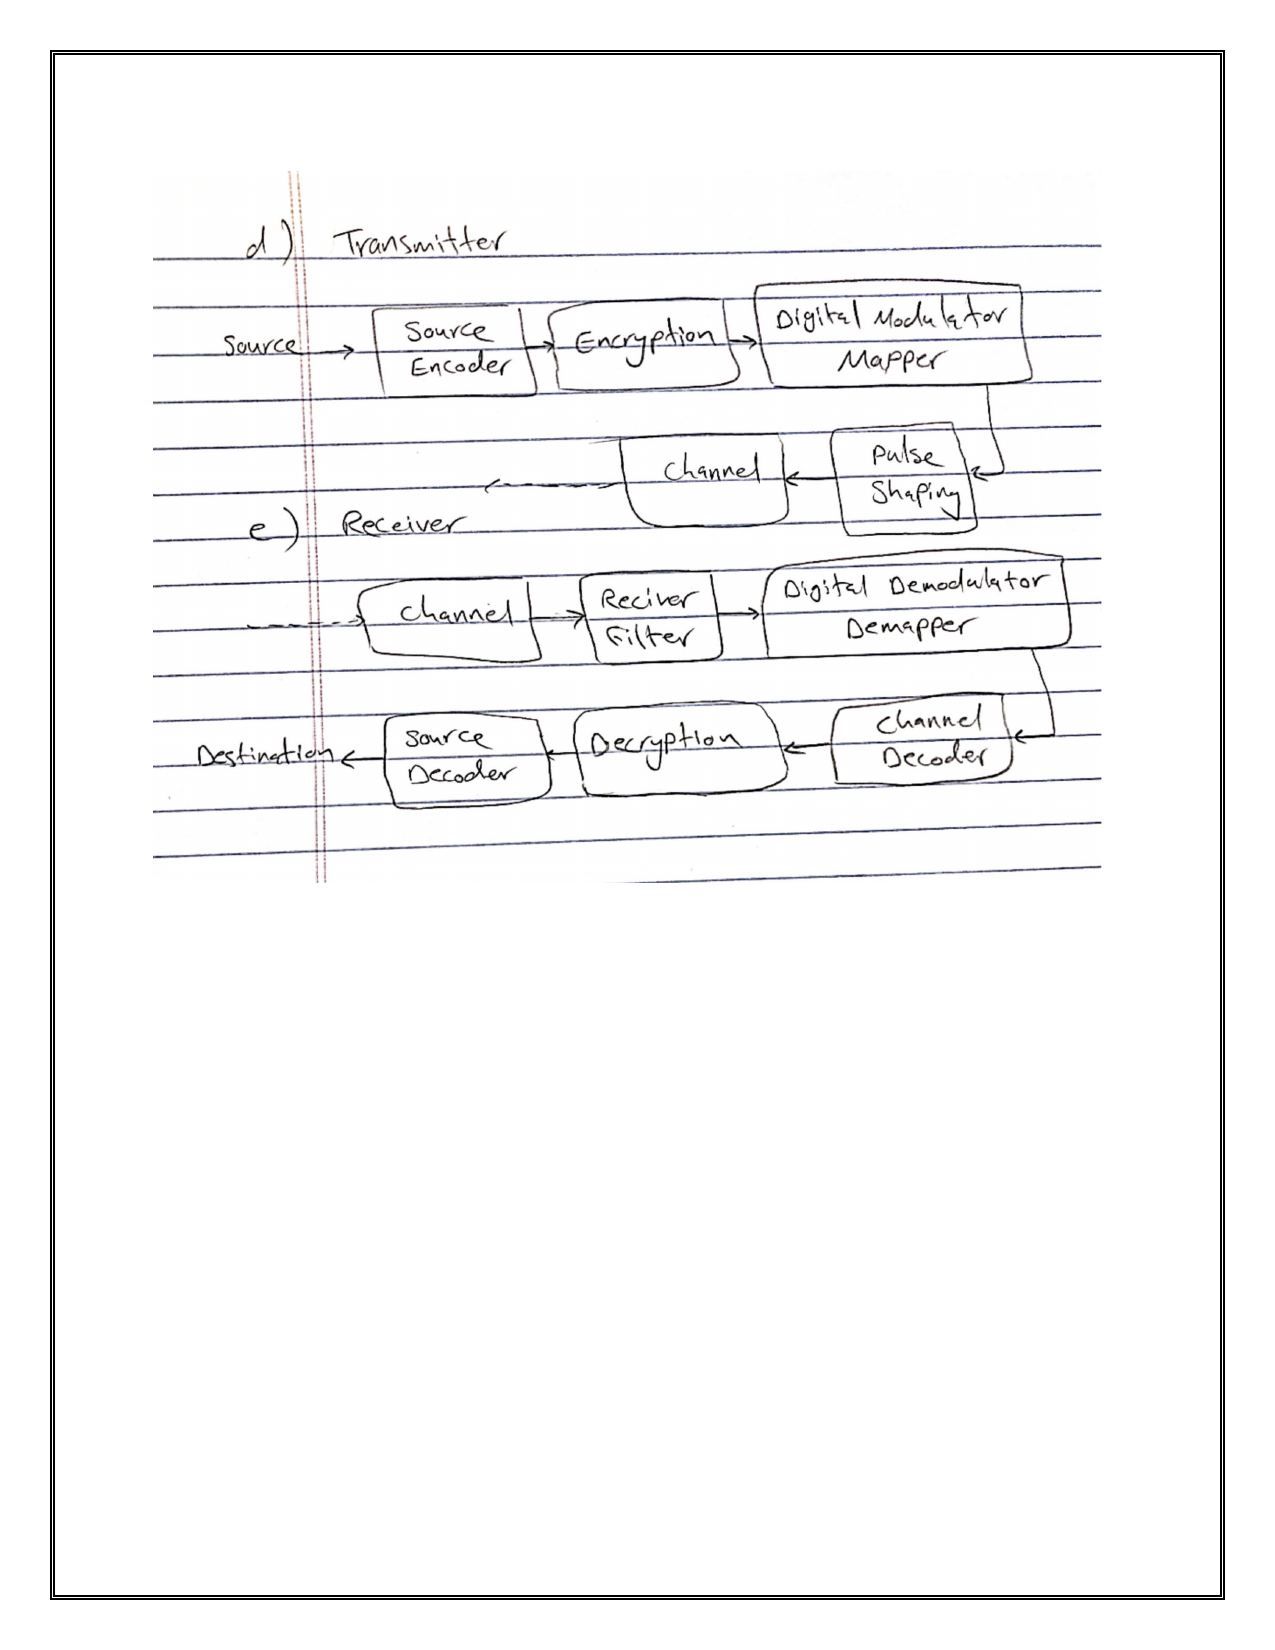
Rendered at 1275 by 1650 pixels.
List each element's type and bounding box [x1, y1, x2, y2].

picture [153, 171, 1102, 573]
